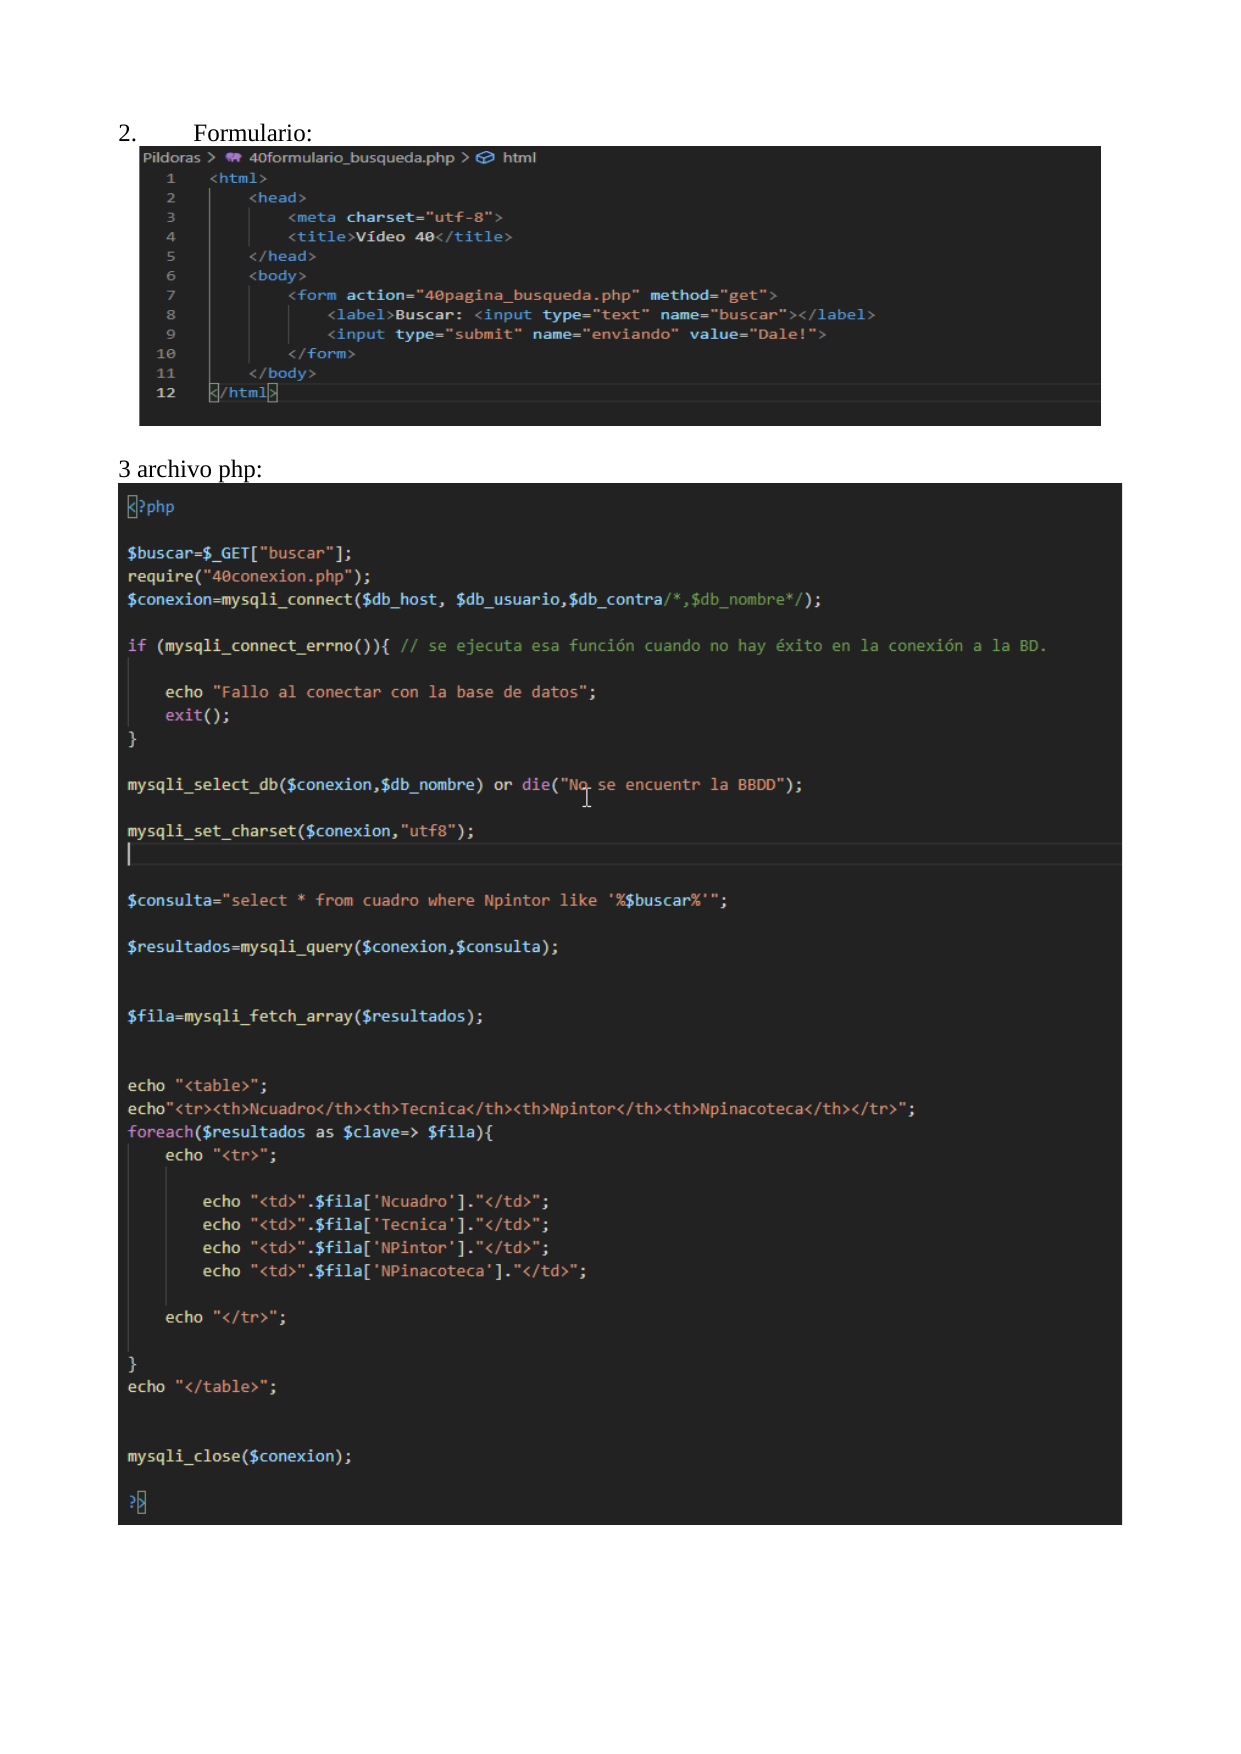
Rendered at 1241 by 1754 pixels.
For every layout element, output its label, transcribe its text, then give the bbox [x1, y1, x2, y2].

list Formulario: [118, 118, 1122, 147]
picture [118, 483, 1123, 1525]
text 3 archivo php: [118, 454, 1122, 483]
picture [139, 146, 1101, 426]
